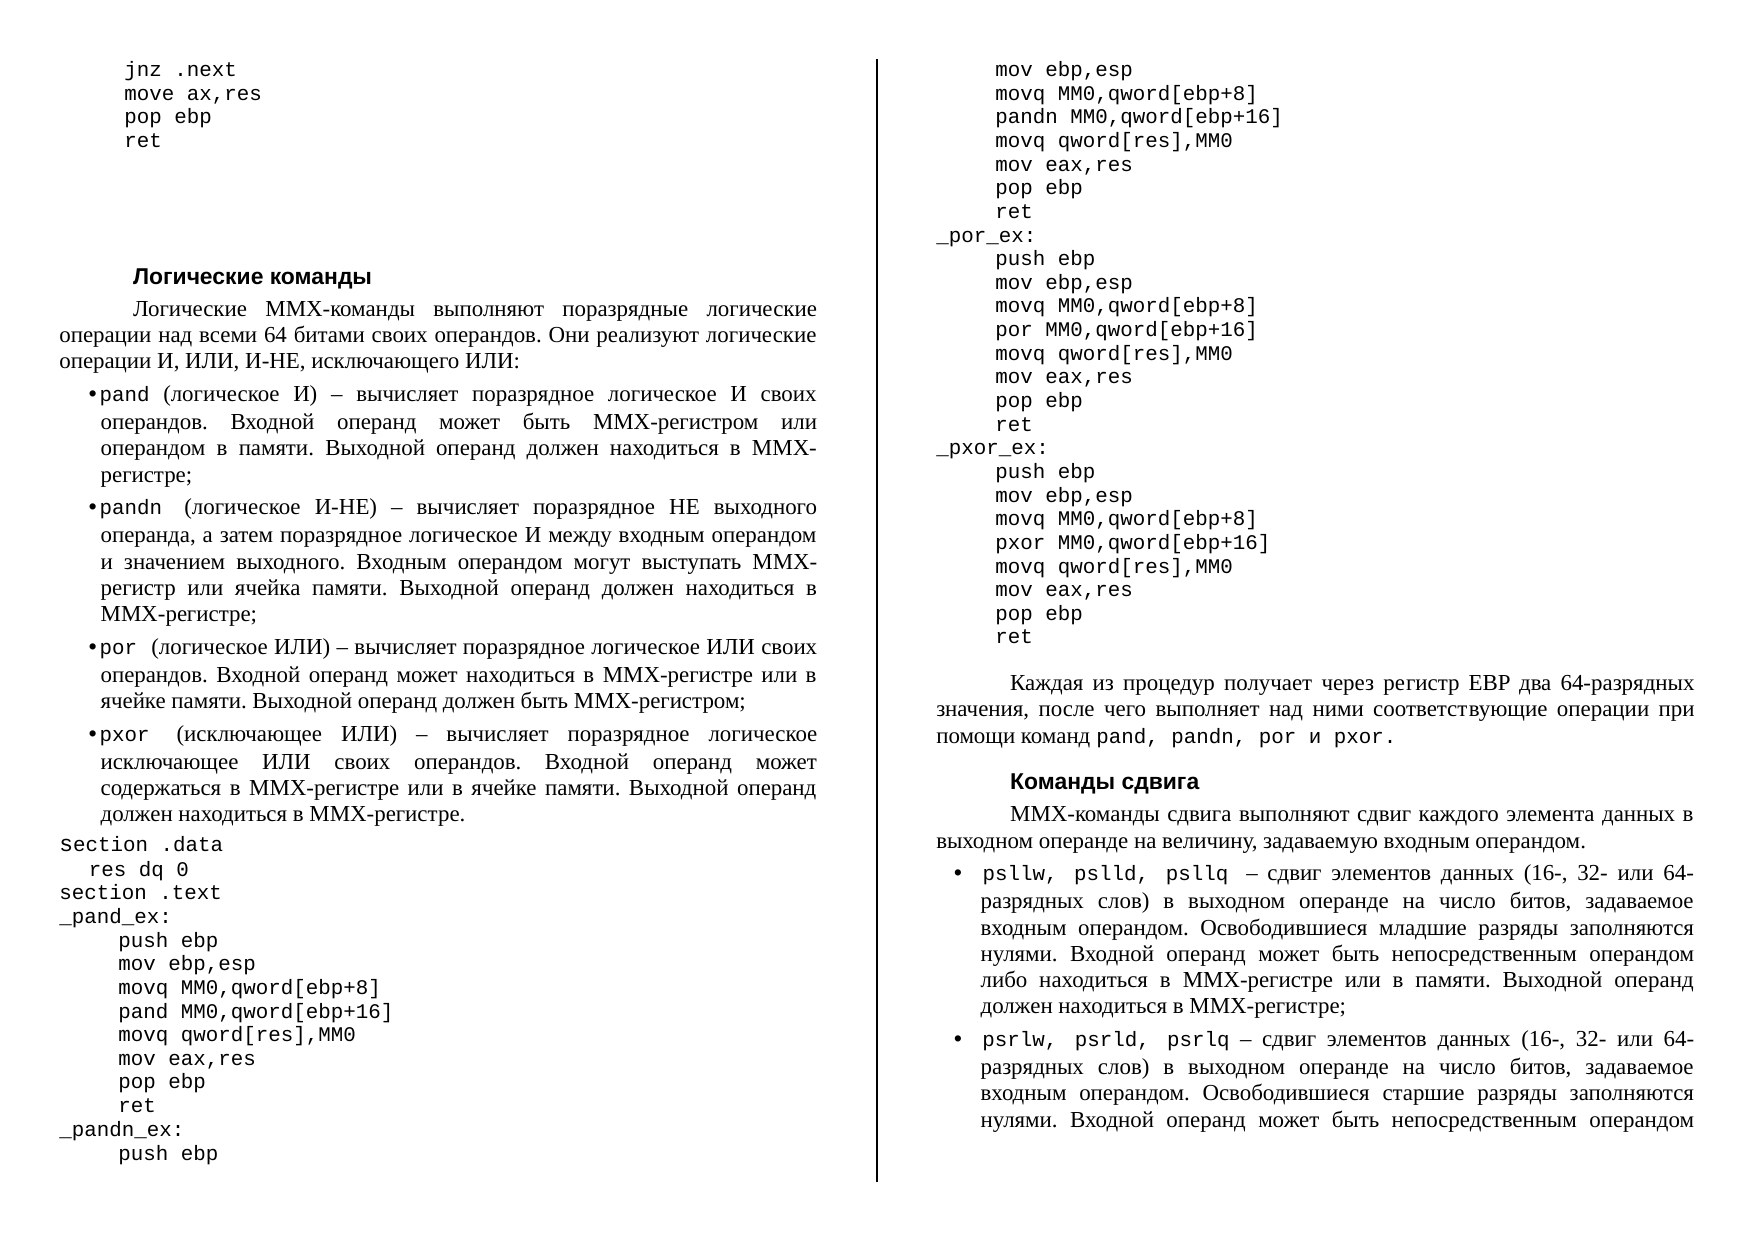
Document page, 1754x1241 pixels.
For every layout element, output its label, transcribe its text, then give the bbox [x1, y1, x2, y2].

text move ax,res [59, 83, 818, 106]
text Команды сдвига [936, 768, 1695, 794]
text push ebp [936, 248, 1695, 272]
text _pxor_ex: [936, 437, 1695, 461]
text • psrlw, psrld, psrlq – сдвиг элементов данных (16-, 32- или 64-разрядных слов) в выходном операнде на число битов, задаваемое входным операндом. Освободившиеся старшие разряды заполняются нулями. Входной операнд может быть непосредственным операндом [951, 1025, 1695, 1132]
text Логические команды [59, 263, 818, 289]
text movq MM0,qword[ebp+8] [936, 296, 1695, 319]
text push ebp [59, 930, 818, 953]
text mov ebp,esp [936, 272, 1695, 296]
text jnz .next [59, 59, 818, 83]
text ММХ-команды сдвига выполняют сдвиг каждого элемента данных в выходном операнде на величину, задаваемую входным операндом. [936, 800, 1695, 853]
text ret [936, 201, 1695, 224]
text pop ebp [59, 106, 818, 130]
text push ebp [936, 461, 1695, 485]
text mov eax,res [936, 579, 1695, 603]
text movq MM0,qword[ebp+8] [936, 508, 1695, 532]
text movq qword[res],MM0 [936, 130, 1695, 154]
text movq qword[res],MM0 [936, 556, 1695, 579]
text pxor MM0,qword[ebp+16] [936, 532, 1695, 556]
text res dq 0 [59, 859, 818, 882]
text push ebp [59, 1142, 818, 1166]
text •pand (логическое И) – вычисляет поразрядное логическое И своих операндов. Входной операнд может быть ММХ-регистром или операндом в памяти. Выходной операнд должен находиться в ММХ-регистре; [86, 380, 818, 487]
text mov ebp,esp [936, 59, 1695, 83]
text •роr (логическое ИЛИ) – вычисляет поразрядное логическое ИЛИ своих операндов. Входной операнд может находиться в ММХ-регистре или в ячейке памяти. Выходной операнд должен быть ММХ-регистром; [86, 633, 818, 714]
text pand MM0,qword[ebp+16] [59, 1001, 818, 1024]
text section .text [59, 882, 818, 906]
text ret [936, 627, 1695, 650]
text movq MM0,qword[ebp+8] [59, 977, 818, 1001]
text _por_ex: [936, 224, 1695, 248]
text movq qword[res],MM0 [59, 1024, 818, 1048]
text _pand_ex: [59, 906, 818, 930]
text movq MM0,qword[ebp+8] [936, 83, 1695, 106]
text pop ebp [936, 603, 1695, 627]
text • psllw, pslld, psllq – сдвиг элементов данных (16-, 32- или 64-разрядных слов) в выходном операнде на число битов, задаваемое входным операндом. Освободившиеся младшие разряды заполняются нулями. Входной операнд может быть непосредственным операндом либо находиться в ММХ-регистре или в памяти. Выходной операнд должен находиться в ММХ-регистре; [951, 859, 1695, 1019]
text ret [59, 1095, 818, 1119]
text •рхоr (исключающее ИЛИ) – вычисляет поразрядное логическое исключающее ИЛИ своих операндов. Входной операнд может содержаться в ММХ-регистре или в ячейке памяти. Выходной операнд должен находиться в ММХ-регистре. [86, 719, 818, 827]
text por MM0,qword[ebp+16] [936, 319, 1695, 343]
text pandn MM0,qword[ebp+16] [936, 106, 1695, 130]
text pop ebp [59, 1072, 818, 1095]
text _pandn_ex: [59, 1119, 818, 1142]
text ret [936, 414, 1695, 437]
text ret [59, 130, 818, 154]
text section .data [59, 833, 818, 859]
text mov ebp,esp [936, 485, 1695, 508]
text •pandn (логическое И-НЕ) – вычисляет поразрядное НЕ выходного операнда, а затем поразрядное логическое И между входным операндом и значением выходного. Входным операндом могут выступать ММХ-регистр или ячейка памяти. Выходной операнд должен находиться в ММХ-регистре; [86, 493, 818, 627]
text Логические ММХ-команды выполняют поразрядные логические операции над всеми 64 битами своих операндов. Они реализуют логические операции И, ИЛИ, И-НЕ, исключающего ИЛИ: [59, 295, 818, 374]
text movq qword[res],MM0 [936, 343, 1695, 366]
text Каждая из процедур получает через ре­гистр EBP два 64-разрядных значения, после чего выполняет над ними соответст­вующие операции при помощи команд pand, pandn, роr и рхоr. [936, 669, 1695, 749]
text mov eax,res [59, 1048, 818, 1072]
text mov eax,res [936, 366, 1695, 390]
text pop ebp [936, 177, 1695, 201]
text mov ebp,esp [59, 953, 818, 977]
text pop ebp [936, 390, 1695, 414]
text mov eax,res [936, 154, 1695, 177]
